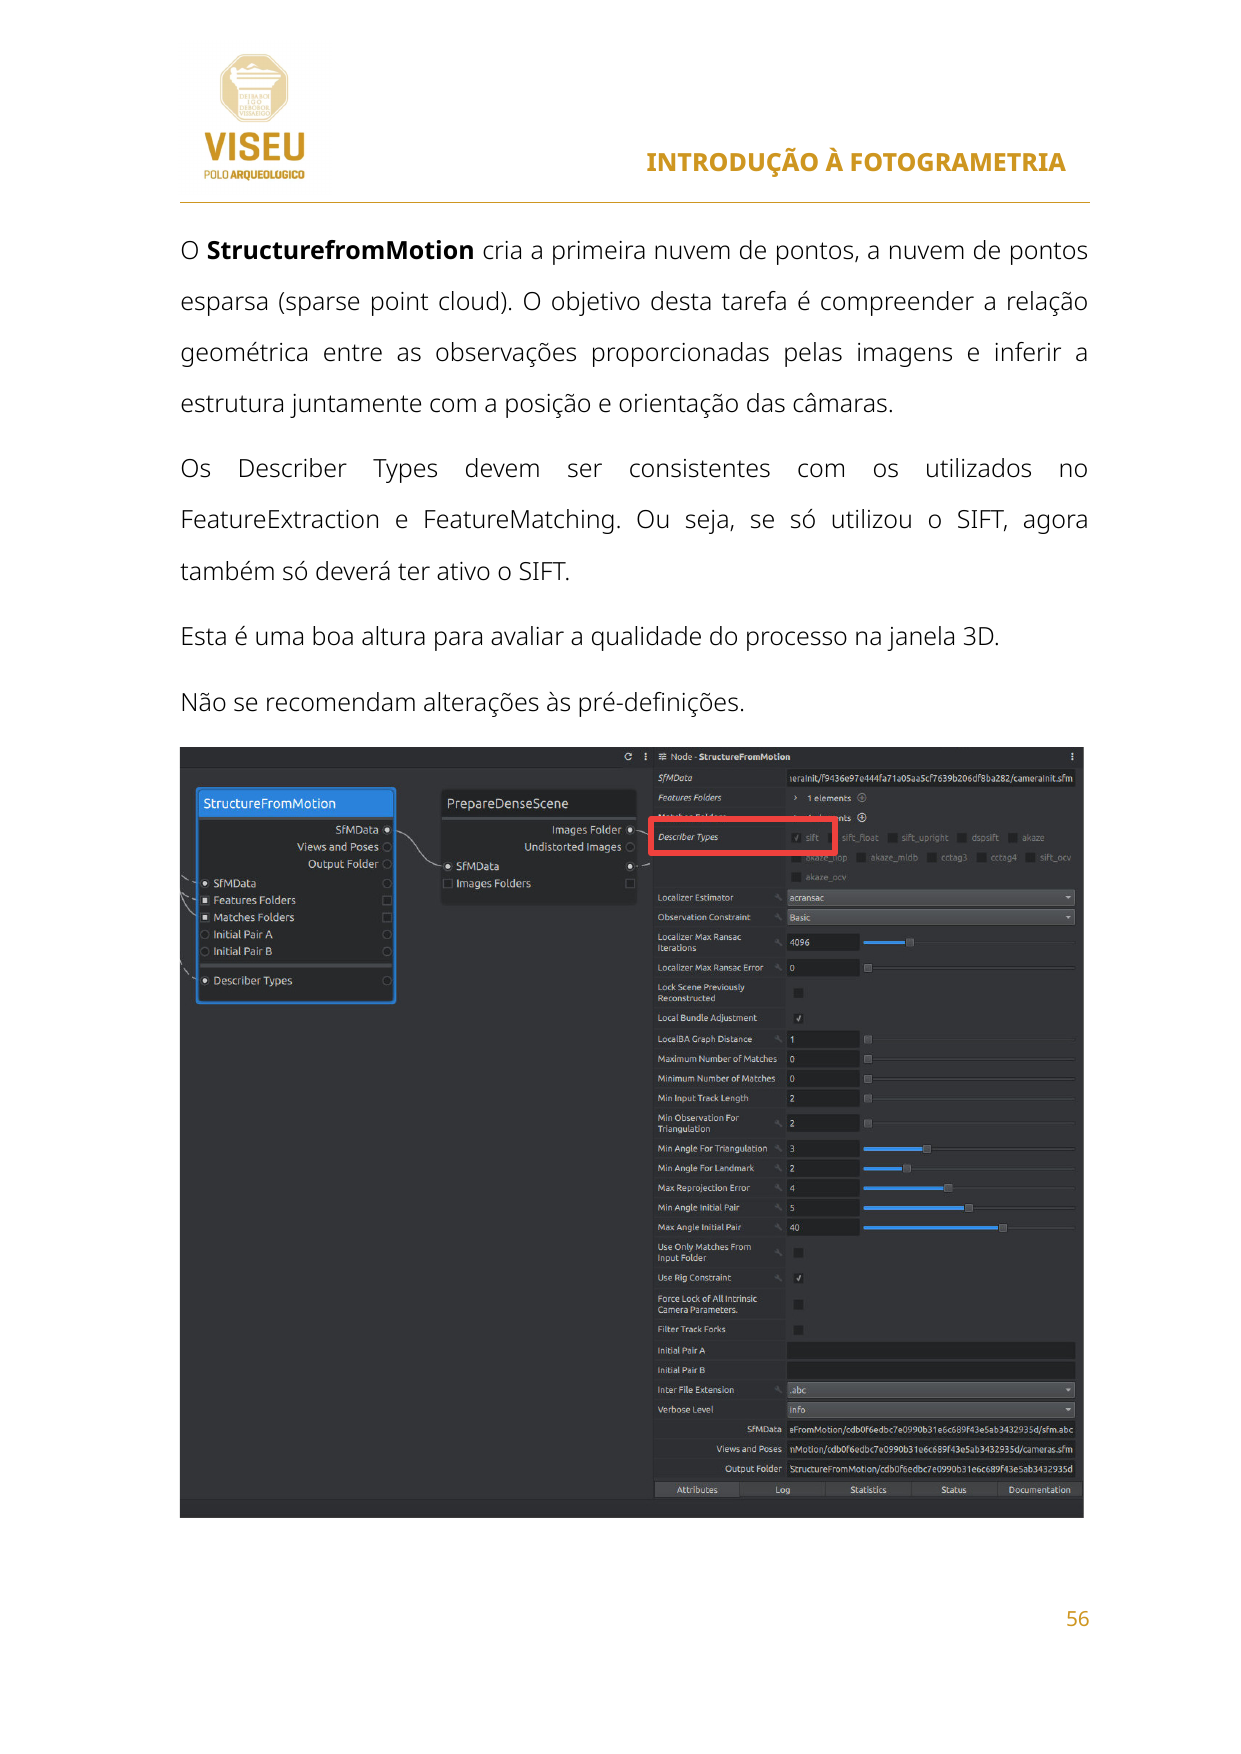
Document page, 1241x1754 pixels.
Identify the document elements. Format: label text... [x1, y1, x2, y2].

text Não se recomendam alterações às pré-definições. [180, 684, 1090, 718]
picture [179, 747, 1084, 1518]
text Esta é uma boa altura para avaliar a qualidade do processo na janela 3D. [180, 619, 1090, 653]
text Os Describer Types devem ser consistentes com os utilizados no FeatureExtraction e FeatureMatching. Ou seja, se só utilizou o SIFT, agora também só deverá ter ativo o SIFT. [180, 451, 1090, 587]
text O StructurefromMotion cria a primeira nuvem de pontos, a nuvem de pontos esparsa (sparse point cloud). O objetivo desta tarefa é compreender a relação geométrica entre as observações proporcionadas pelas imagens e inferir a estrutura juntamente com a posição e orientação das câmaras. [180, 232, 1090, 419]
